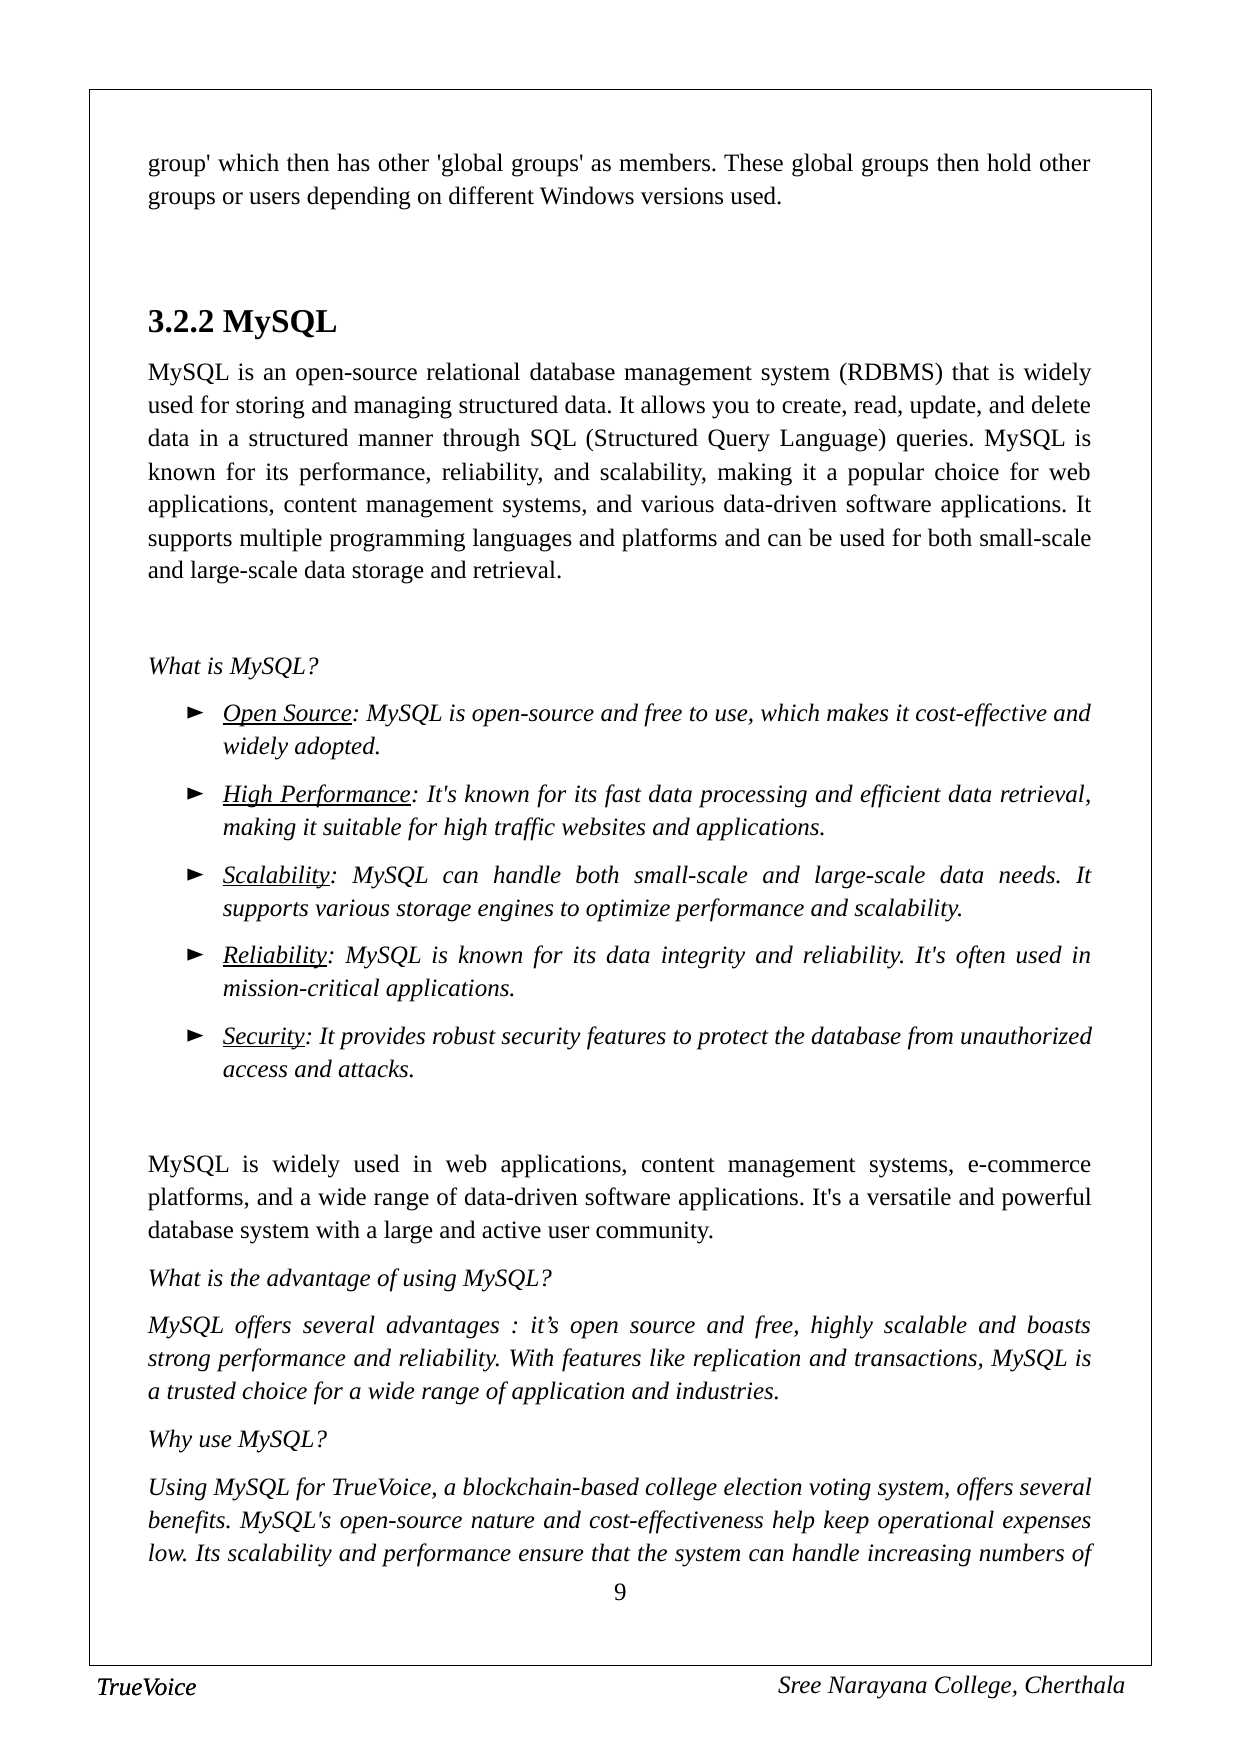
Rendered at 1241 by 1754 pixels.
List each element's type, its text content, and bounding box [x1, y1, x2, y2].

text What is the advantage of using MySQL? [148, 1263, 1092, 1292]
list High Performance: It's known for its fast data processing and efficient data retrieval, making it suitable for high traffic websites and applications. [185, 779, 1092, 841]
text MySQL offers several advantages : it’s open source and free, highly scalable and boasts strong performance and reliability. With features like replication and transactions, MySQL is a trusted choice for a wide range of application and industries. [148, 1310, 1092, 1405]
list Scalability: MySQL can handle both small-scale and large-scale data needs. It supports various storage engines to optimize performance and scalability. [185, 860, 1092, 921]
text Using MySQL for TrueVoice, a blockchain-based college election voting system, offers several benefits. MySQL's open-source nature and cost-effectiveness help keep operational expenses low. Its scalability and performance ensure that the system can handle increasing numbers of [148, 1472, 1092, 1566]
list Security: It provides robust security features to protect the database from unauthorized access and attacks. [185, 1021, 1092, 1083]
text Why use MySQL? [148, 1424, 1092, 1453]
list Open Source: MySQL is open-source and free to use, which makes it cost-effective and widely adopted. [185, 698, 1092, 760]
text MySQL is an open-source relational database management system (RDBMS) that is widely used for storing and managing structured data. It allows you to create, read, update, and delete data in a structured manner through SQL (Structured Query Language) queries. MySQL is known for its performance, reliability, and scalability, making it a popular choice for web applications, content management systems, and various data-driven software applications. It supports multiple programming languages and platforms and can be used for both small-scale and large-scale data storage and retrieval. [148, 357, 1092, 584]
text What is MySQL? [148, 651, 1092, 679]
text group' which then has other 'global groups' as members. These global groups then hold other groups or users depending on different Windows versions used. [148, 148, 1092, 209]
text MySQL is widely used in web applications, content management systems, e-commerce platforms, and a wide range of data-driven software applications. It's a versatile and powerful database system with a large and active user community. [148, 1149, 1092, 1244]
subtitle 3.2.2 MySQL [148, 301, 1092, 339]
list Reliability: MySQL is known for its data integrity and reliability. It's often used in mission-critical applications. [185, 940, 1092, 1002]
